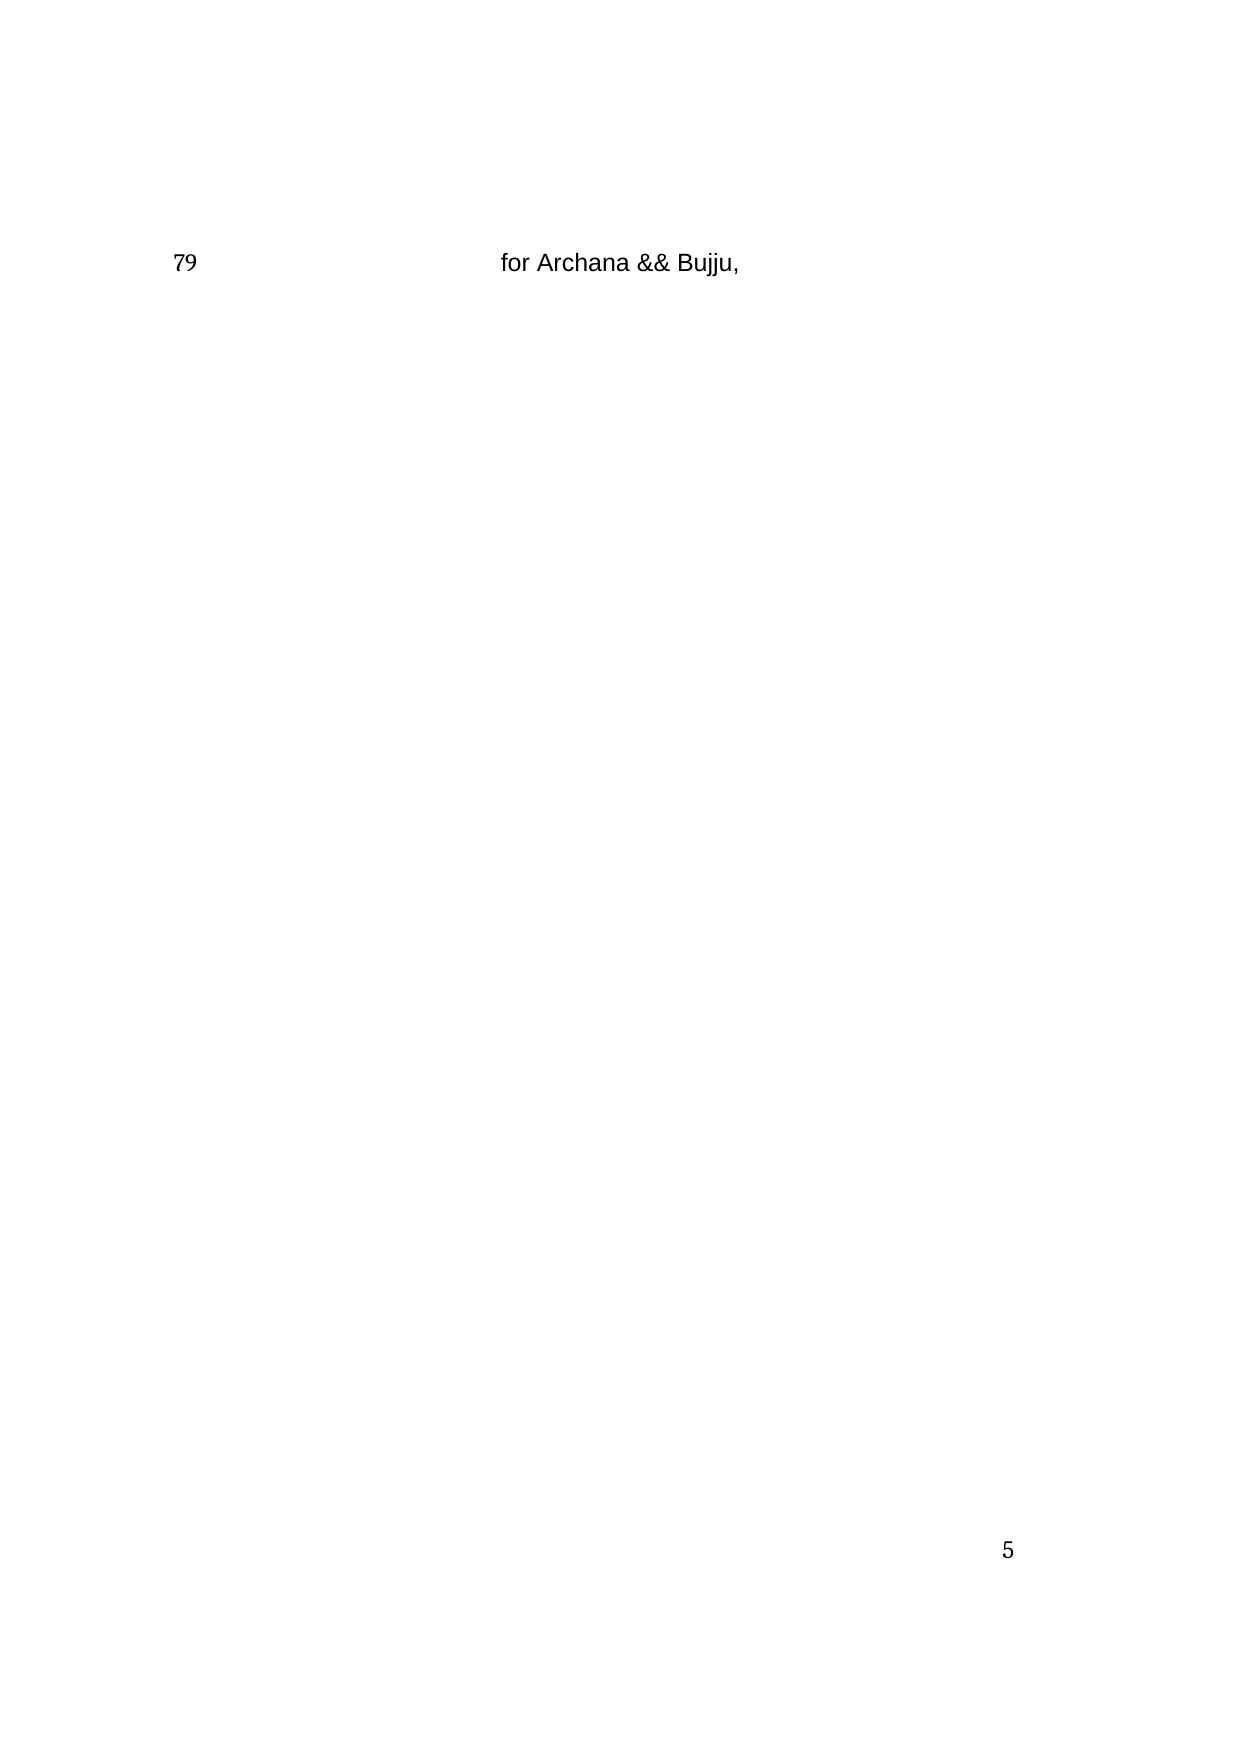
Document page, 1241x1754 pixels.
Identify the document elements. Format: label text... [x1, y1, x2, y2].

text for Archana && Bujju, [226, 248, 1014, 276]
